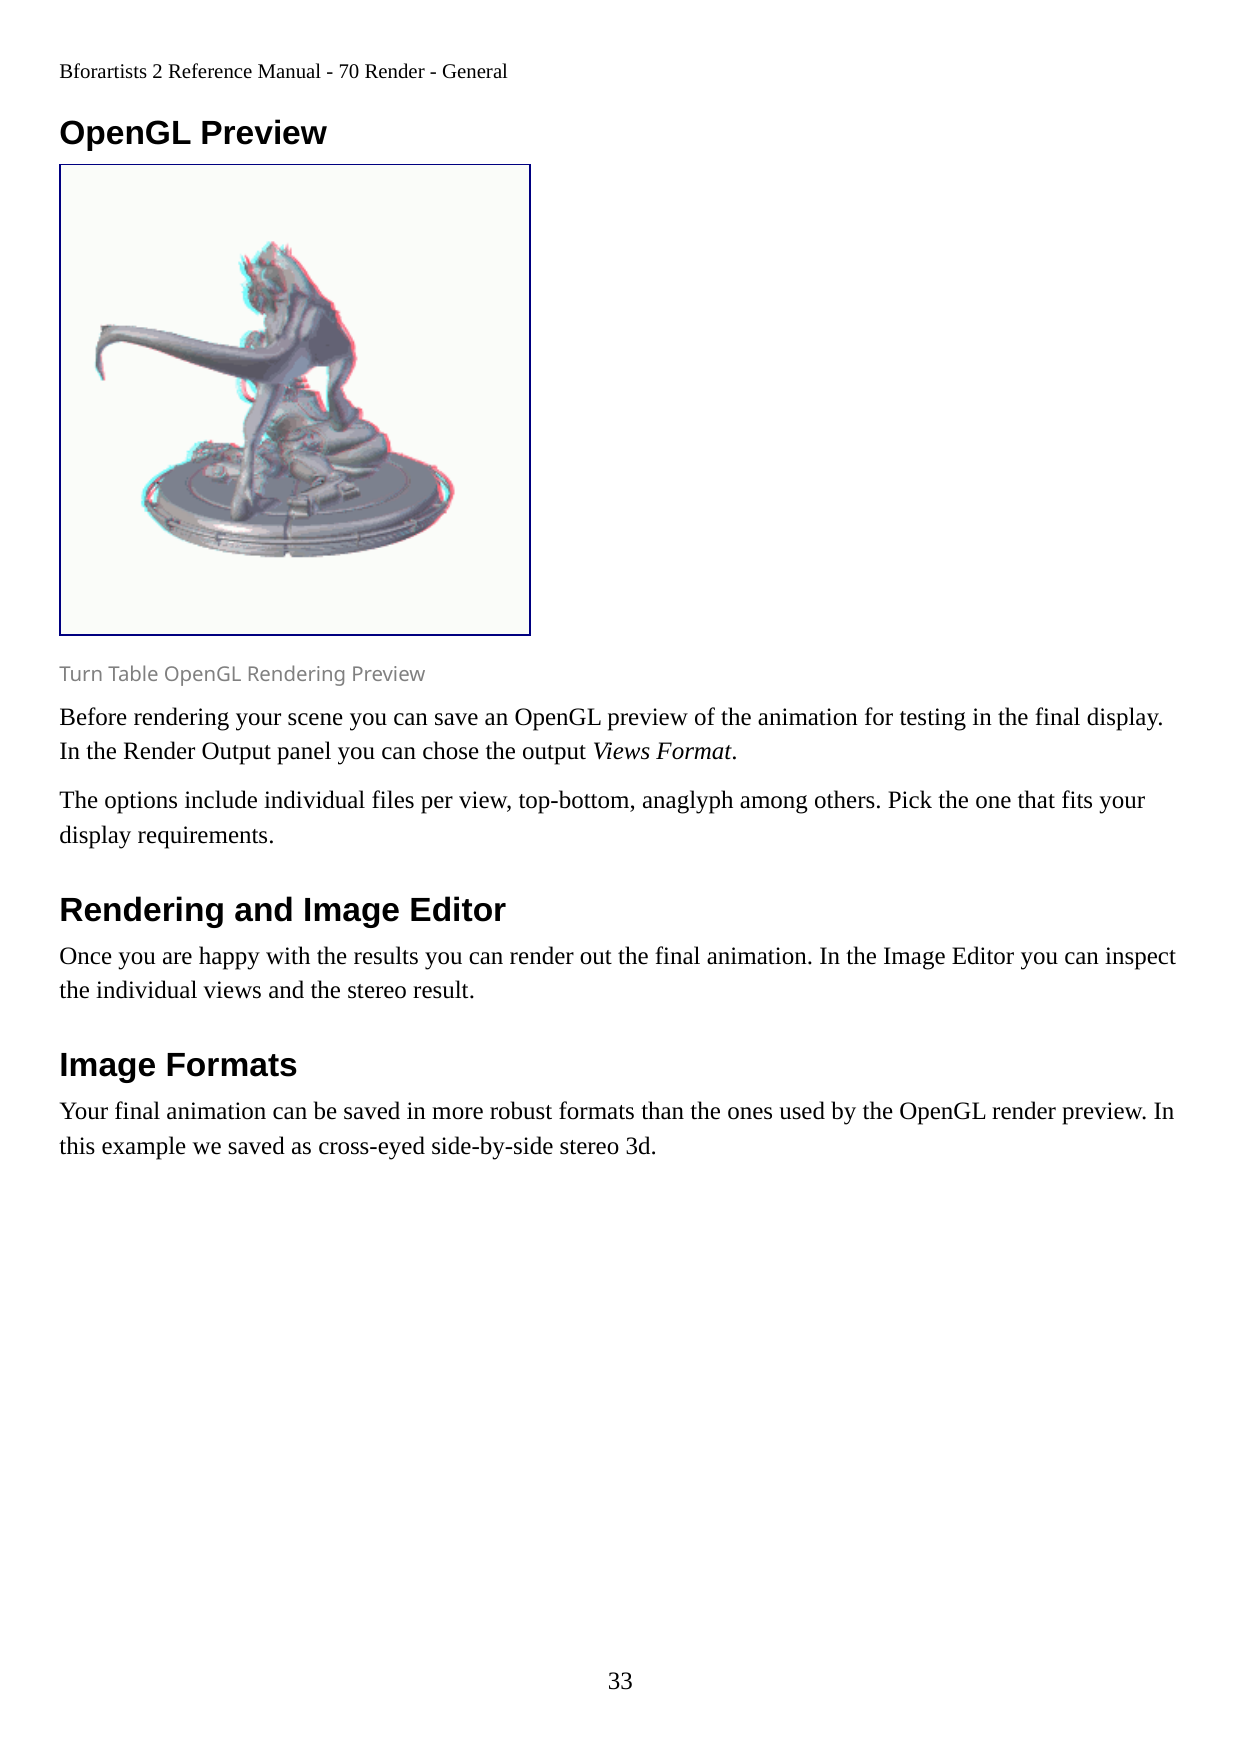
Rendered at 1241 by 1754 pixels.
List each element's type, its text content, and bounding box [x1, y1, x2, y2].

subtitle Image Formats [59, 1045, 1181, 1084]
picture [61, 165, 529, 634]
subtitle OpenGL Preview [59, 113, 1181, 151]
text The options include individual files per view, top-bottom, anaglyph among others. Pick the one that fits your display requirements. [59, 785, 1181, 848]
text Once you are happy with the results you can render out the final animation. In the Image Editor you can inspect the individual views and the stereo result. [59, 941, 1181, 1004]
subtitle Rendering and Image Editor [59, 890, 1181, 928]
text Turn Table OpenGL Rendering Preview [59, 656, 1181, 687]
text Before rendering your scene you can save an OpenGL preview of the animation for testing in the final display. In the Render Output panel you can chose the output Views Format. [59, 702, 1181, 765]
text Your final animation can be saved in more robust formats than the ones used by the OpenGL render preview. In this example we saved as cross-eyed side-by-side stereo 3d. [59, 1096, 1181, 1159]
